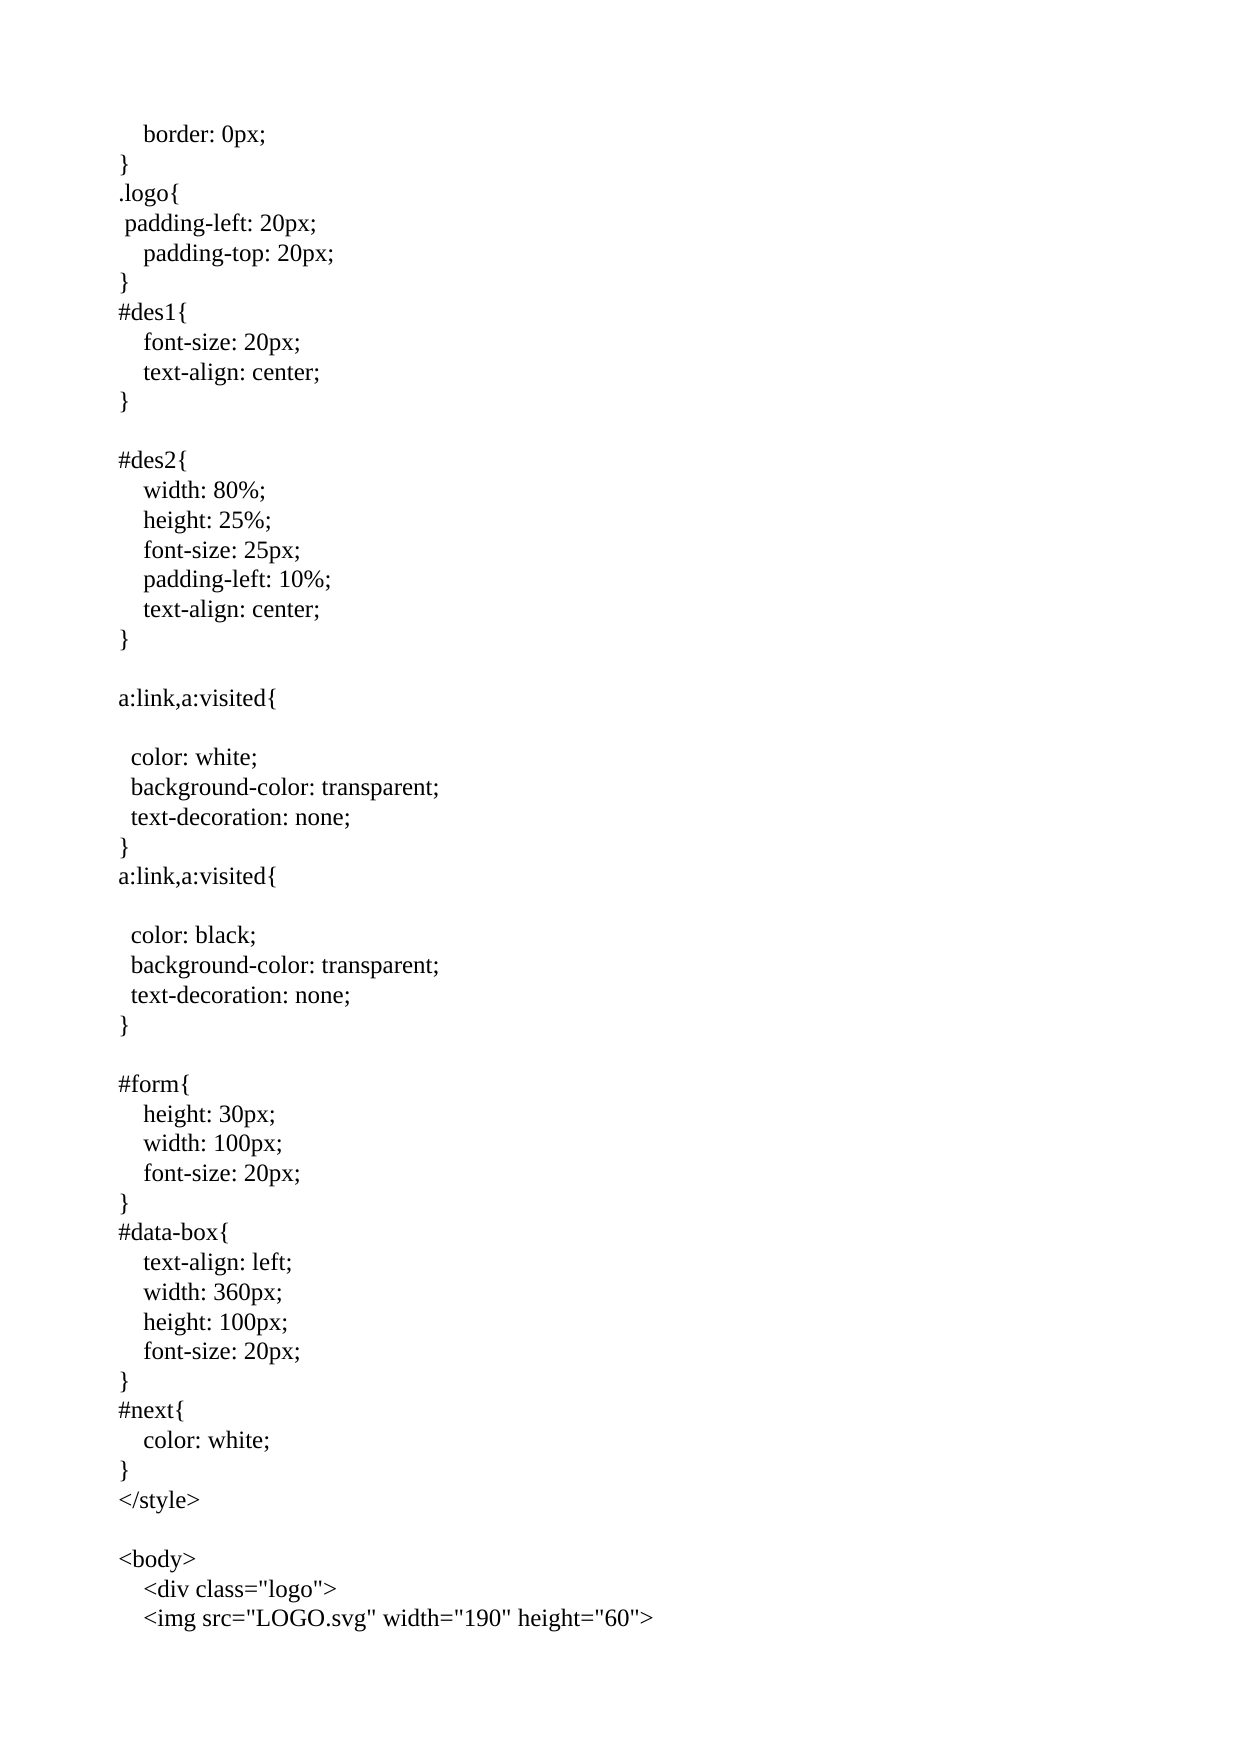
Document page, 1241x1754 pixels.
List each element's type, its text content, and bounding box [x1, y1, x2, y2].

text padding-top: 20px; [118, 237, 1122, 267]
text a:link,a:visited{ [118, 860, 1122, 890]
text color: black; [118, 920, 1122, 949]
text width: 100px; [118, 1127, 1122, 1157]
text background-color: transparent; [118, 949, 1122, 979]
text </style> [118, 1484, 1122, 1513]
text } [118, 267, 1122, 296]
text } [118, 1187, 1122, 1217]
text <body> [118, 1543, 1122, 1573]
text color: white; [118, 1424, 1122, 1454]
text font-size: 20px; [118, 1335, 1122, 1365]
text } [118, 831, 1122, 860]
text padding-left: 20px; [118, 207, 1122, 237]
text } [118, 385, 1122, 415]
text #des1{ [118, 296, 1122, 326]
text text-decoration: none; [118, 979, 1122, 1009]
text font-size: 20px; [118, 326, 1122, 356]
text width: 80%; [118, 474, 1122, 504]
text #next{ [118, 1395, 1122, 1424]
text text-align: center; [118, 356, 1122, 385]
text height: 100px; [118, 1306, 1122, 1335]
text .logo{ [118, 177, 1122, 207]
text #form{ [118, 1068, 1122, 1098]
text font-size: 20px; [118, 1157, 1122, 1187]
text } [118, 623, 1122, 652]
text height: 25%; [118, 504, 1122, 534]
text } [118, 1009, 1122, 1038]
text a:link,a:visited{ [118, 682, 1122, 712]
text color: white; [118, 742, 1122, 771]
text text-decoration: none; [118, 801, 1122, 831]
text } [118, 1365, 1122, 1395]
text width: 360px; [118, 1276, 1122, 1306]
text text-align: center; [118, 593, 1122, 623]
text font-size: 25px; [118, 534, 1122, 563]
text background-color: transparent; [118, 771, 1122, 801]
text <div class="logo"> [118, 1573, 1122, 1602]
text padding-left: 10%; [118, 563, 1122, 593]
text #des2{ [118, 445, 1122, 474]
text text-align: left; [118, 1246, 1122, 1276]
text height: 30px; [118, 1098, 1122, 1127]
text <img src="LOGO.svg" width="190" height="60"> [118, 1602, 1122, 1632]
text #data-box{ [118, 1217, 1122, 1246]
text border: 0px; [118, 118, 1122, 148]
text } [118, 1454, 1122, 1484]
text } [118, 148, 1122, 177]
